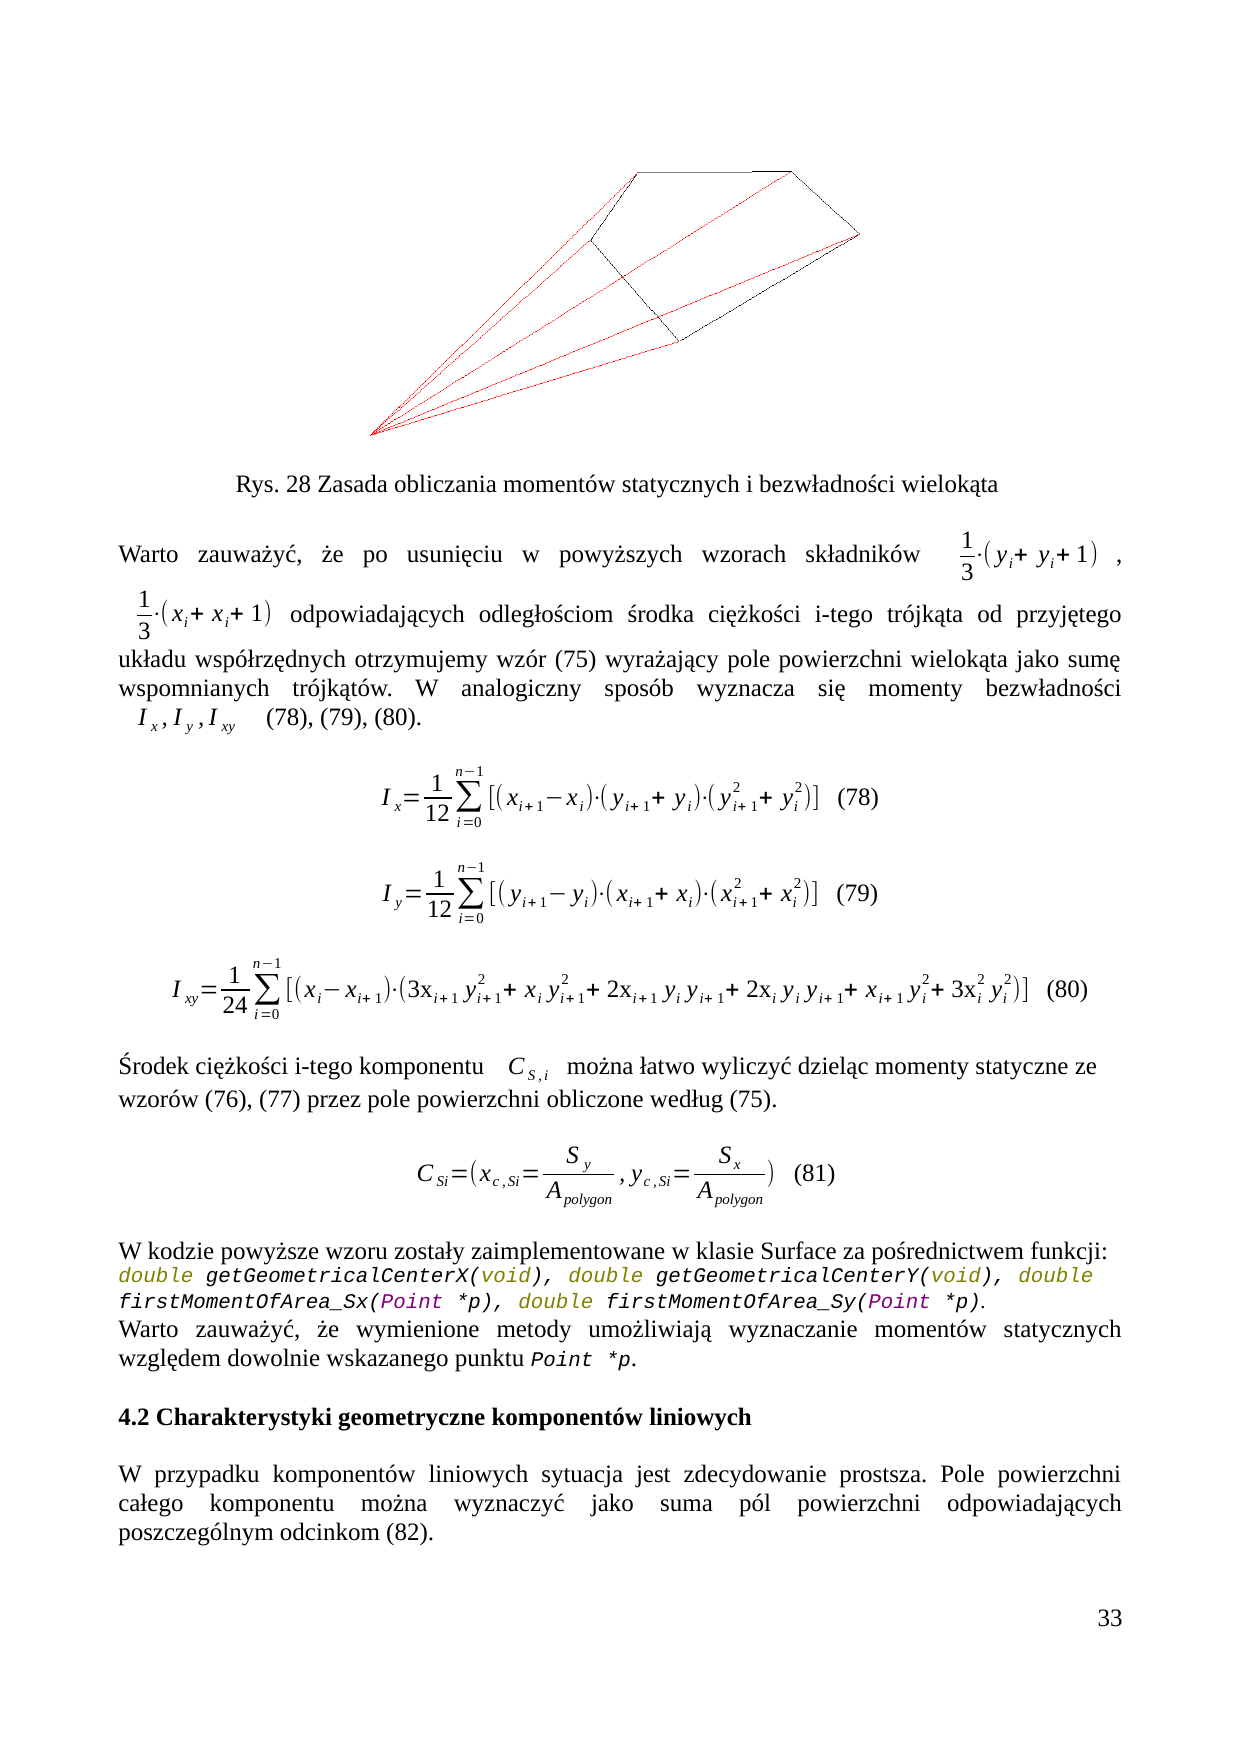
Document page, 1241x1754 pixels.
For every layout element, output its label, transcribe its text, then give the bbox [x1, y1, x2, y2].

text 4.2 Charakterystyki geometryczne komponentów liniowych [118, 1402, 1122, 1430]
picture [367, 118, 873, 441]
text Warto zauważyć, że wymienione metody umożliwiają wyznaczanie momentów statycznych względem dowolnie wskazanego punktu Point *p. [118, 1314, 1122, 1373]
text (81) [118, 1141, 1122, 1208]
text double getGeometricalCenterX(void), double getGeometricalCenterY(void), double firstMomentOfArea_Sx(Point *p), double firstMomentOfArea_Sy(Point *p). [118, 1265, 1122, 1314]
text (79) [118, 859, 1122, 927]
text (80) [118, 955, 1122, 1023]
text Warto zauważyć, że po usunięciu w powyższych wzorach składników , odpowiadających odległościom środka ciężkości i-tego trójkąta od przyjętego układu współrzędnych otrzymujemy wzór (75) wyrażający pole powierzchni wielokąta jako sumę wspomnianych trójkątów. W analogiczny sposób wyznacza się momenty bezwładności (78), (79), (80). [118, 526, 1122, 734]
text W przypadku komponentów liniowych sytuacja jest zdecydowanie prostsza. Pole powierzchni całego komponentu można wyznaczyć jako suma pól powierzchni odpowiadających poszczególnym odcinkom (82). [118, 1459, 1122, 1545]
text W kodzie powyższe wzoru zostały zaimplementowane w klasie Surface za pośrednictwem funkcji: [118, 1236, 1122, 1265]
text Rys. 28 Zasada obliczania momentów statycznych i bezwładności wielokąta [118, 118, 1122, 498]
text Środek ciężkości i-tego komponentu można łatwo wyliczyć dzieląc momenty statyczne ze wzorów (76), (77) przez pole powierzchni obliczone według (75). [118, 1023, 1122, 1112]
text (78) [118, 763, 1122, 831]
text 33 [118, 1603, 1122, 1632]
